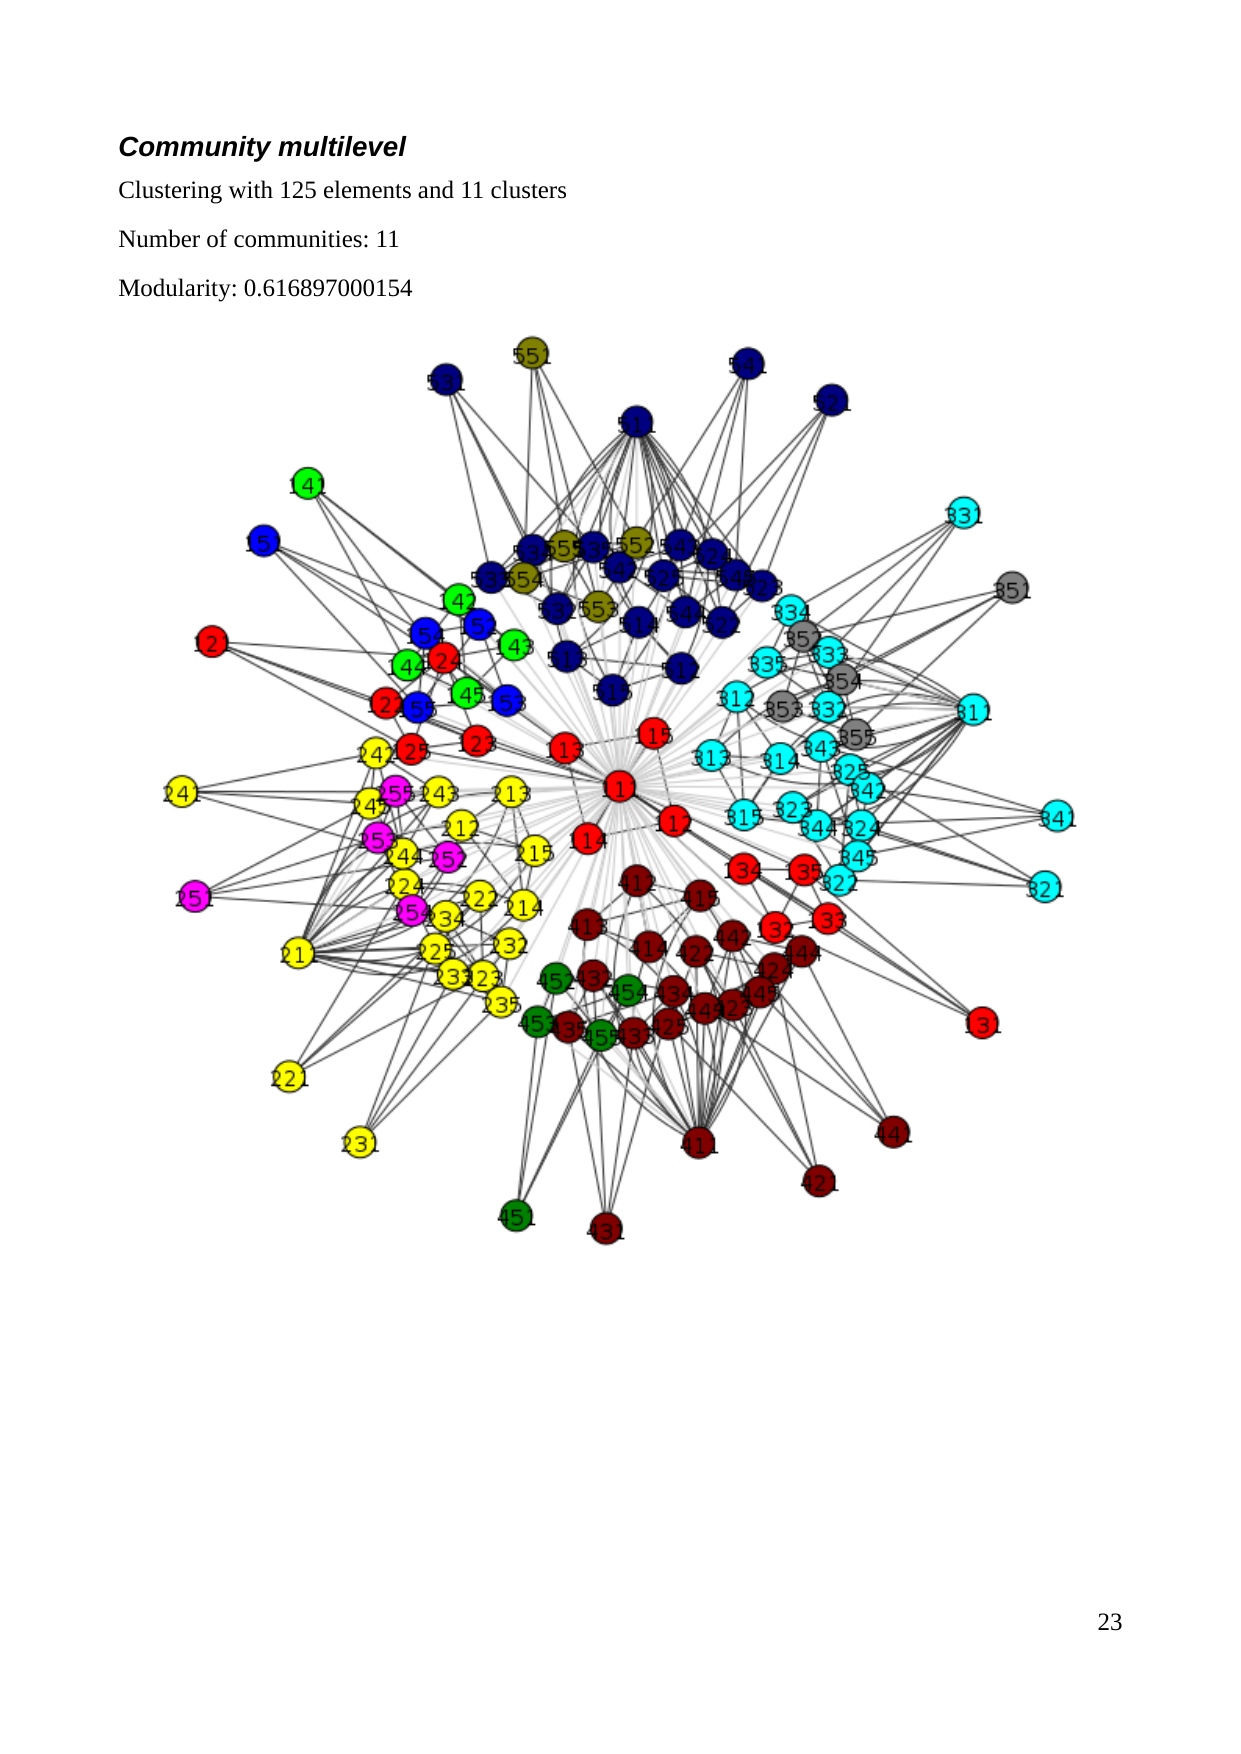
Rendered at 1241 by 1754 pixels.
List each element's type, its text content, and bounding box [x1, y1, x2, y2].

text Clustering with 125 elements and 11 clusters [118, 175, 1122, 204]
text Modularity: 0.616897000154 [118, 273, 1122, 302]
text Number of communities: 11 [118, 224, 1122, 253]
picture [151, 322, 1089, 1260]
subtitle Community multilevel [118, 131, 1122, 162]
